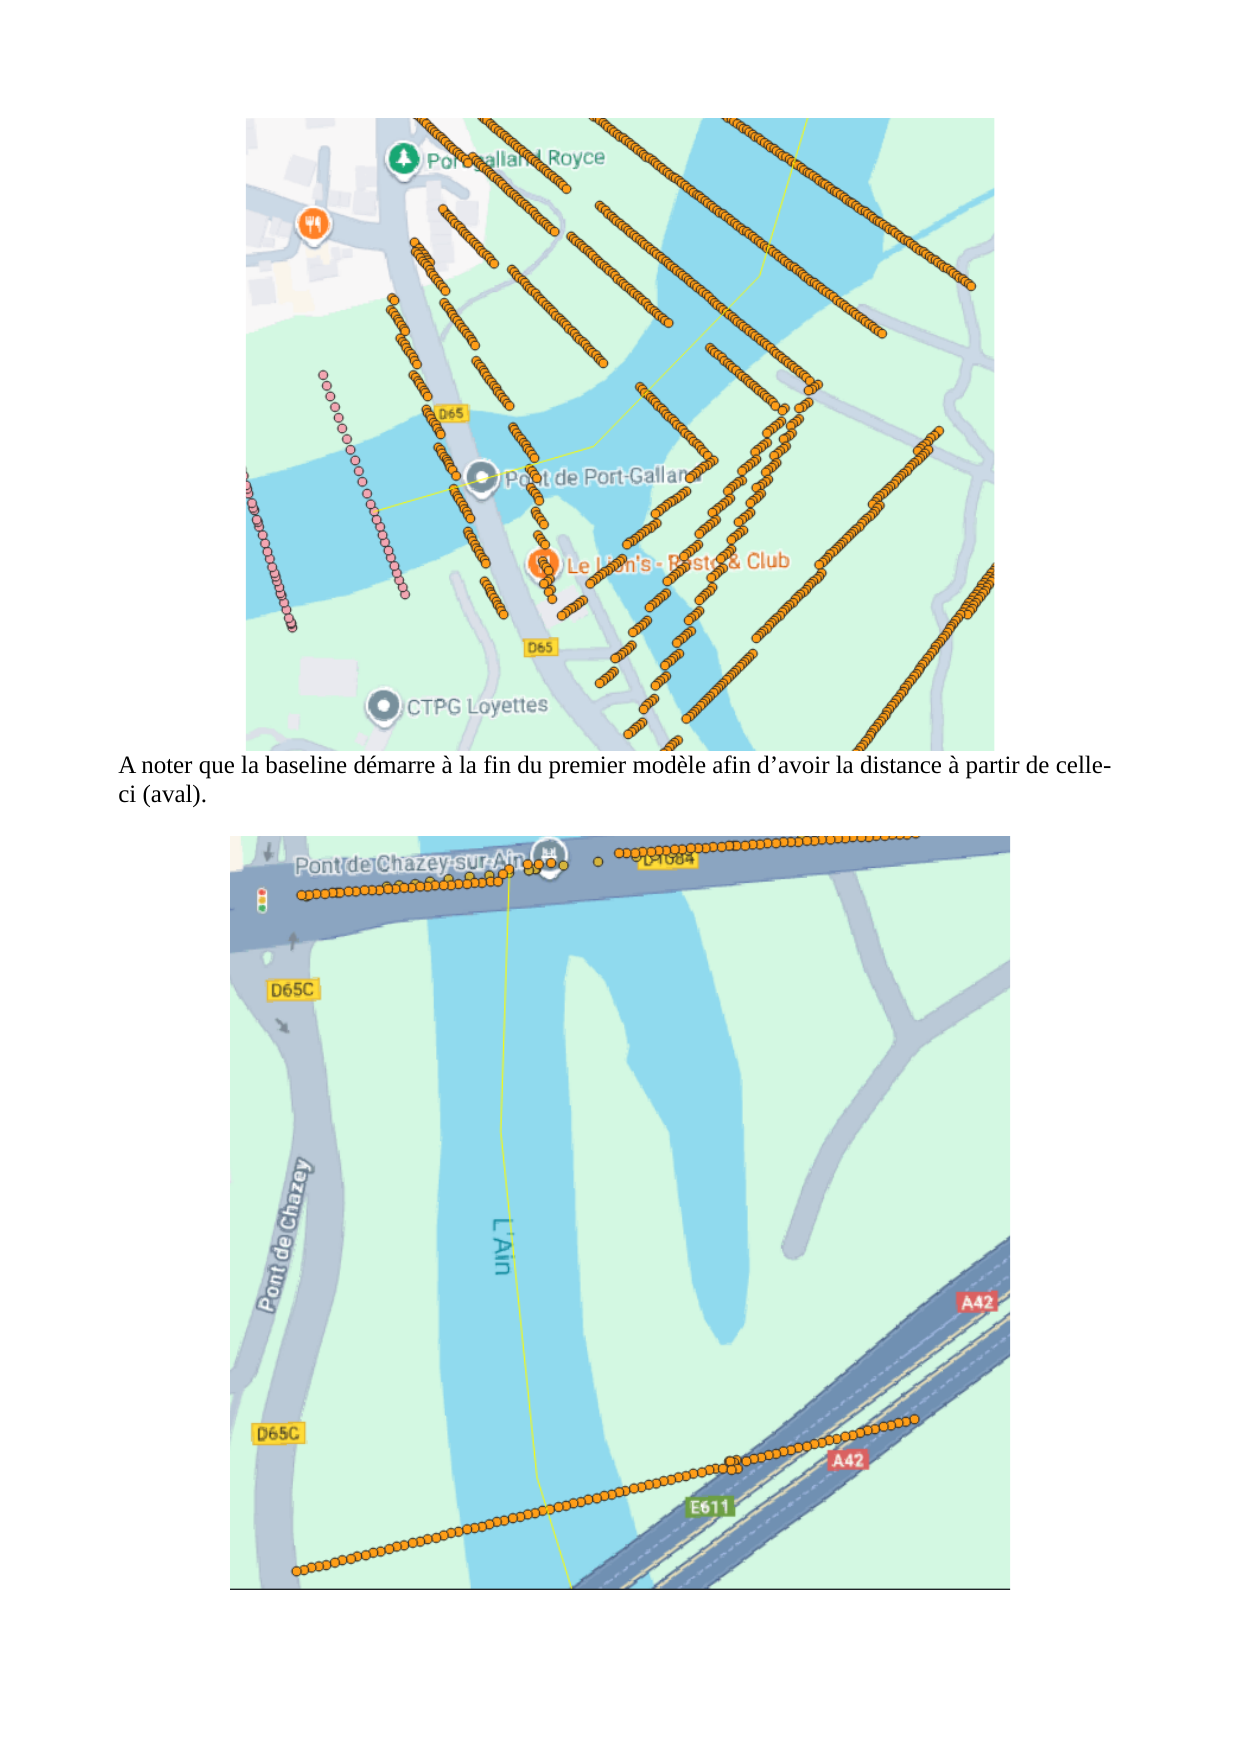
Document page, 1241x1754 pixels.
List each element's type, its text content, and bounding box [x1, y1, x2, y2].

picture [245, 118, 995, 751]
picture [230, 836, 1011, 1590]
text A noter que la baseline démarre à la fin du premier modèle afin d’avoir la distance à partir de celle-ci (aval). [118, 751, 1122, 808]
